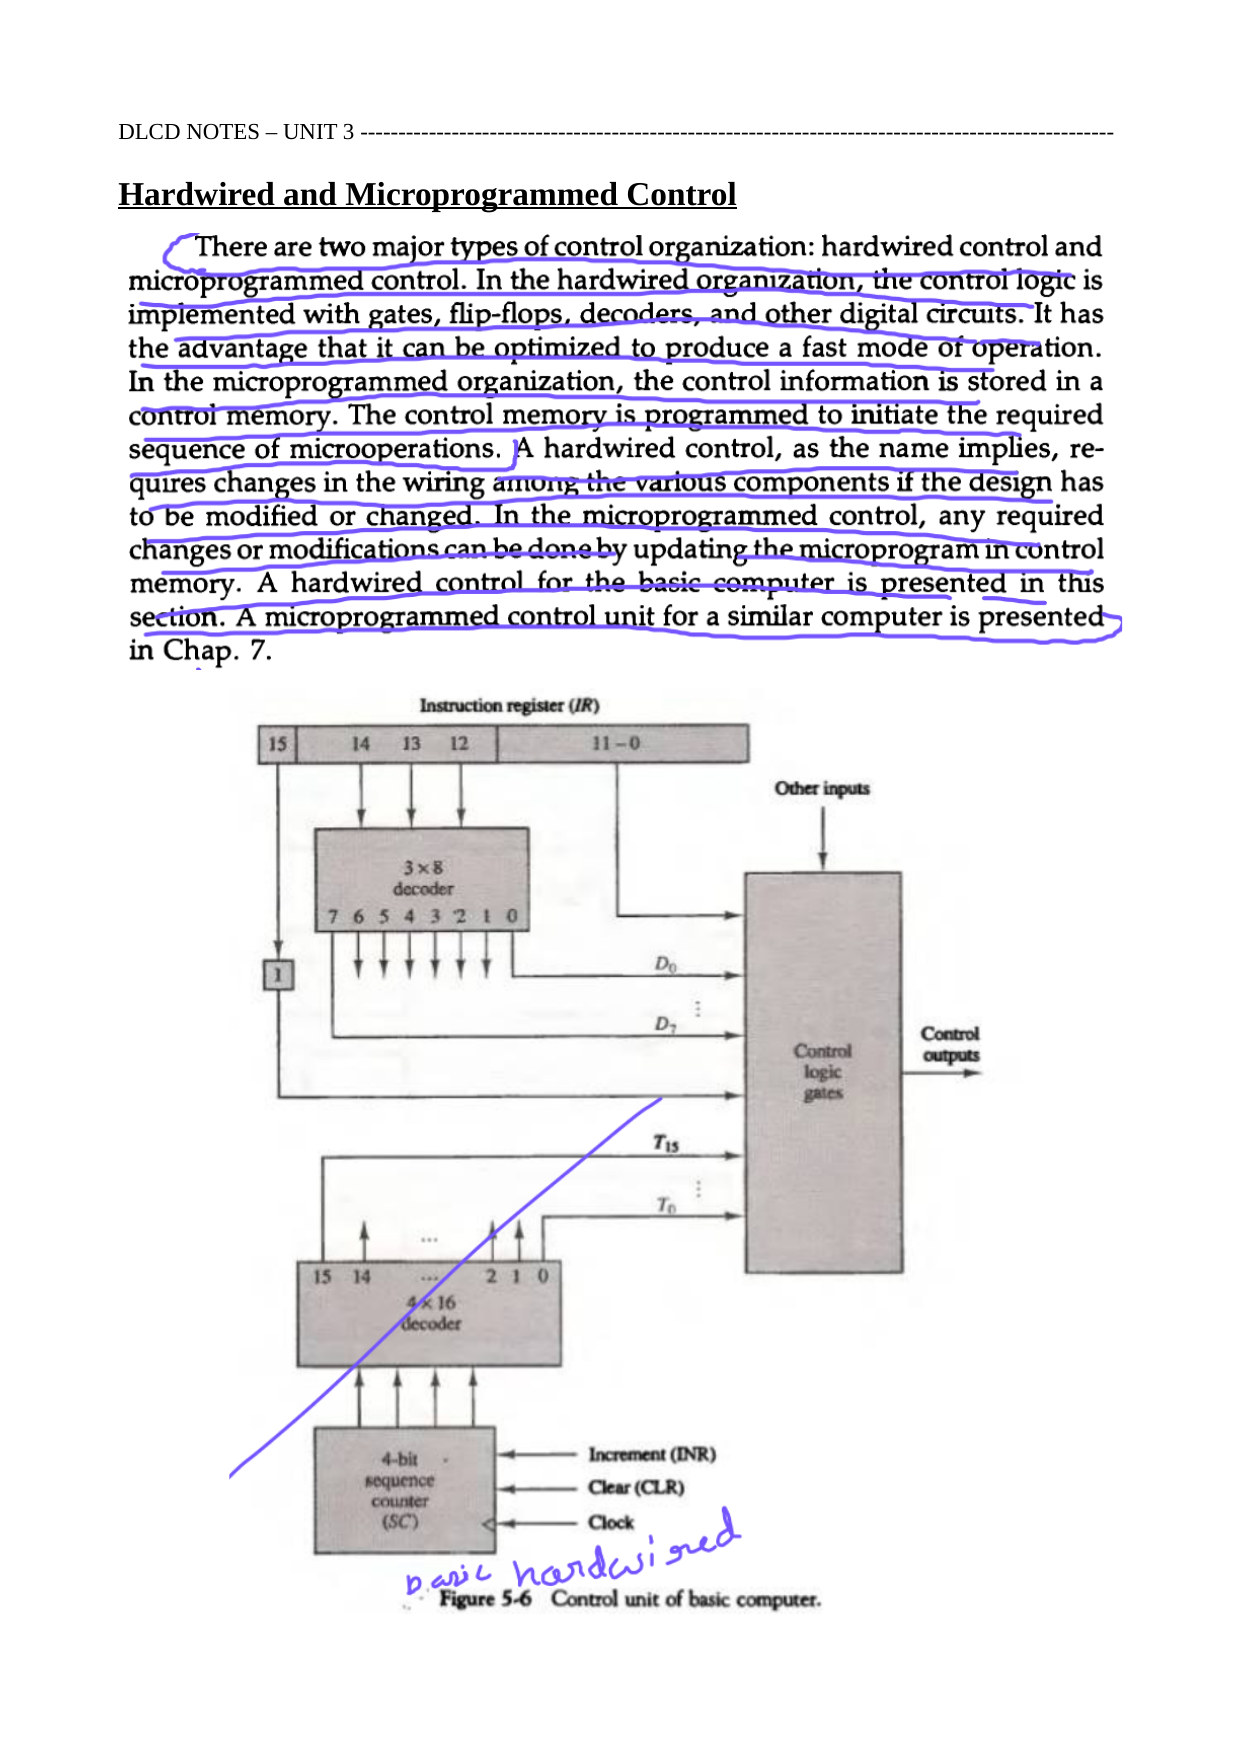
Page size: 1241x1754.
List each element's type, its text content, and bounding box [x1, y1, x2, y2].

text Hardwired and Microprogrammed Control [118, 174, 1122, 212]
picture [229, 688, 1026, 1624]
picture [118, 233, 1123, 670]
